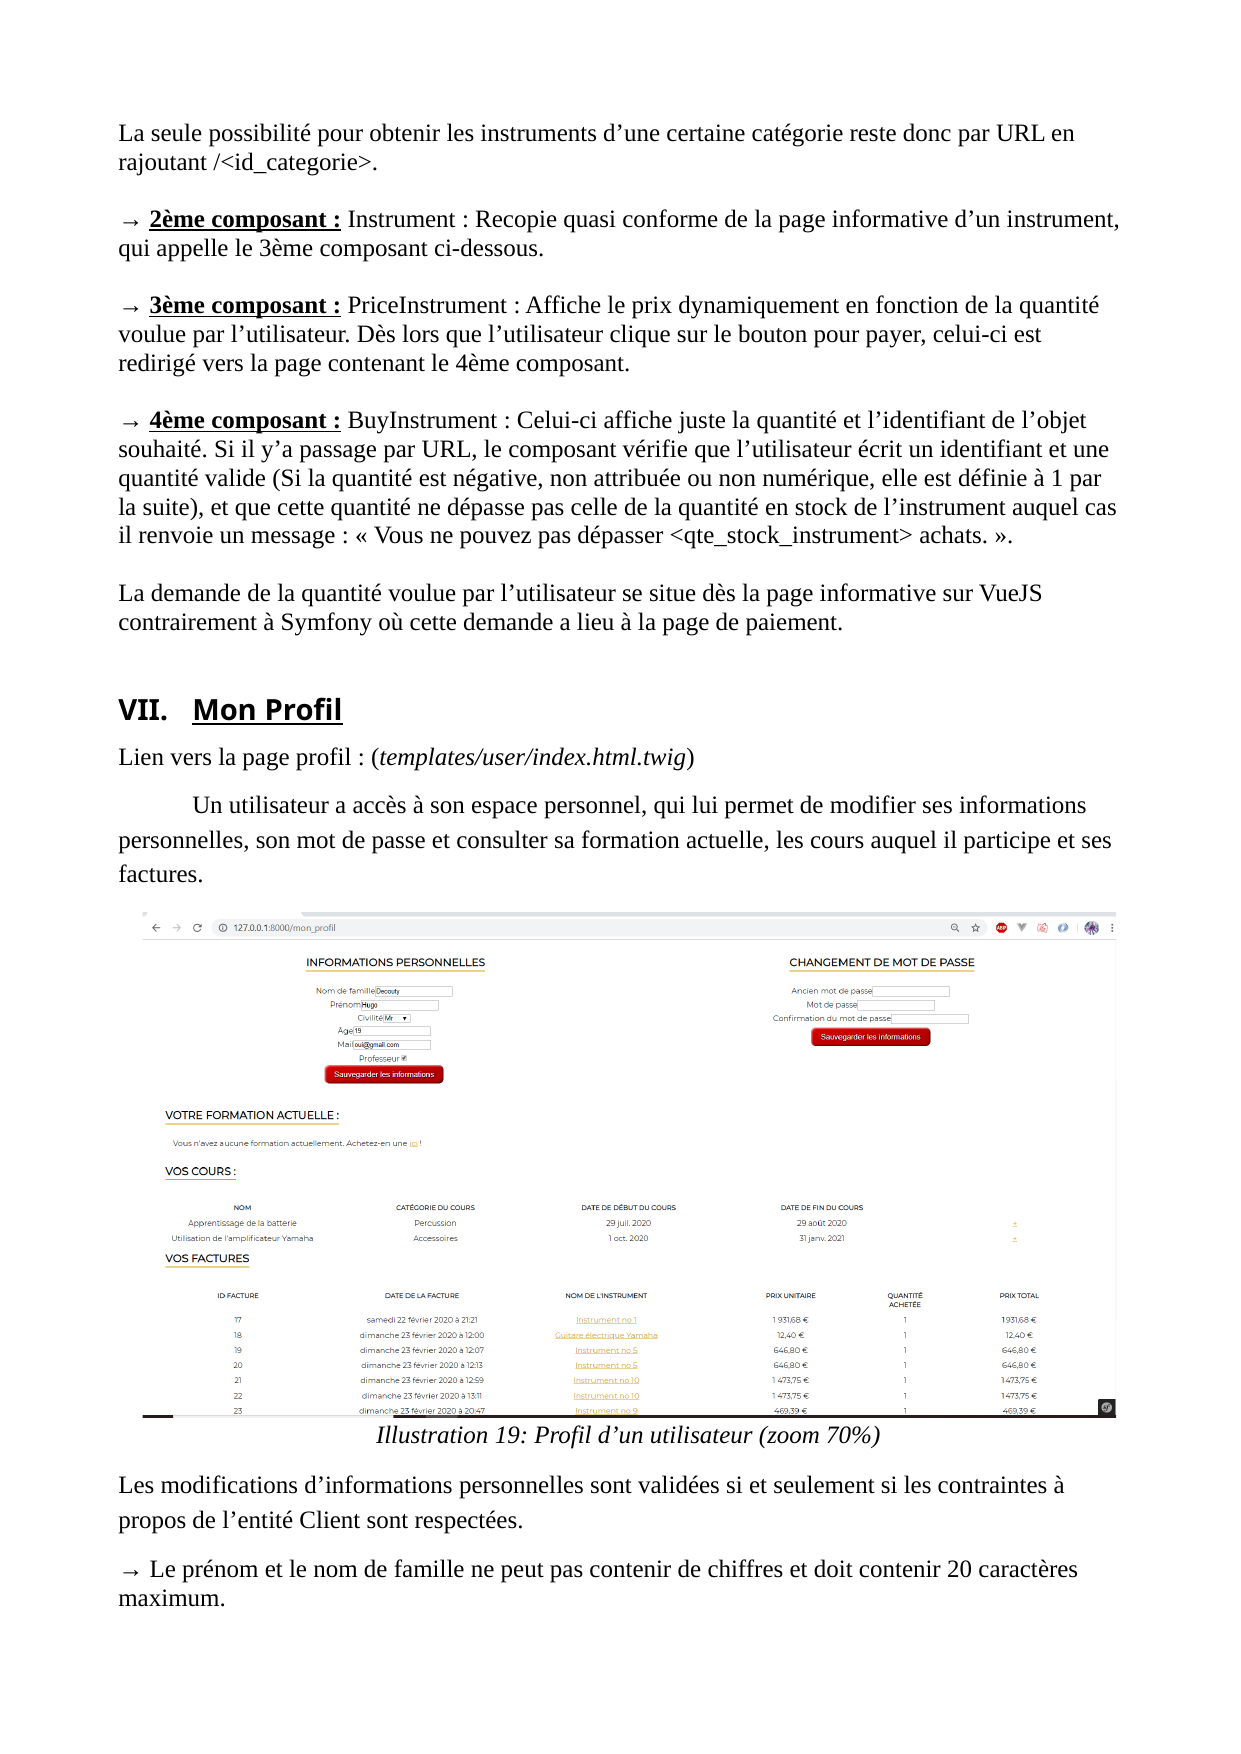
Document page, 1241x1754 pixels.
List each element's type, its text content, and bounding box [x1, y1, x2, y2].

text Lien vers la page profil : (templates/user/index.html.twig) [118, 742, 1122, 770]
text La demande de la quantité voulue par l’utilisateur se situe dès la page informative sur VueJS contrairement à Symfony où cette demande a lieu à la page de paiement. [118, 578, 1122, 636]
text Illustration 19: Profil d’un utilisateur (zoom 70%) [127, 912, 1131, 1449]
text Les modifications d’informations personnelles sont validées si et seulement si les contraintes à propos de l’entité Client sont respectées. [118, 900, 1131, 1534]
text → Le prénom et le nom de famille ne peut pas contenir de chiffres et doit contenir 20 caractères maximum. [118, 1554, 1122, 1611]
text → 2ème composant : Instrument : Recopie quasi conforme de la page informative d’un instrument, qui appelle le 3ème composant ci-dessous. [118, 204, 1122, 262]
text → 3ème composant : PriceInstrument : Affiche le prix dynamiquement en fonction de la quantité voulue par l’utilisateur. Dès lors que l’utilisateur clique sur le bouton pour payer, celui-ci est redirigé vers la page contenant le 4ème composant. [118, 291, 1122, 377]
text Un utilisateur a accès à son espace personnel, qui lui permet de modifier ses informations personnelles, son mot de passe et consulter sa formation actuelle, les cours auquel il participe et ses factures. [118, 791, 1122, 888]
text La seule possibilité pour obtenir les instruments d’une certaine catégorie reste donc par URL en rajoutant /<id_categorie>. [118, 118, 1122, 176]
text → 4ème composant : BuyInstrument : Celui-ci affiche juste la quantité et l’identifiant de l’objet souhaité. Si il y’a passage par URL, le composant vérifie que l’utilisateur écrit un identifiant et une quantité valide (Si la quantité est négative, non attribuée ou non numérique, elle est définie à 1 par la suite), et que cette quantité ne dépasse pas celle de la quantité en stock de l’instrument auquel cas il renvoie un message : « Vous ne pouvez pas dépasser <qte_stock_instrument> achats. ». [118, 406, 1122, 549]
subtitle Mon Profil [118, 689, 1122, 729]
picture [142, 912, 1117, 1418]
